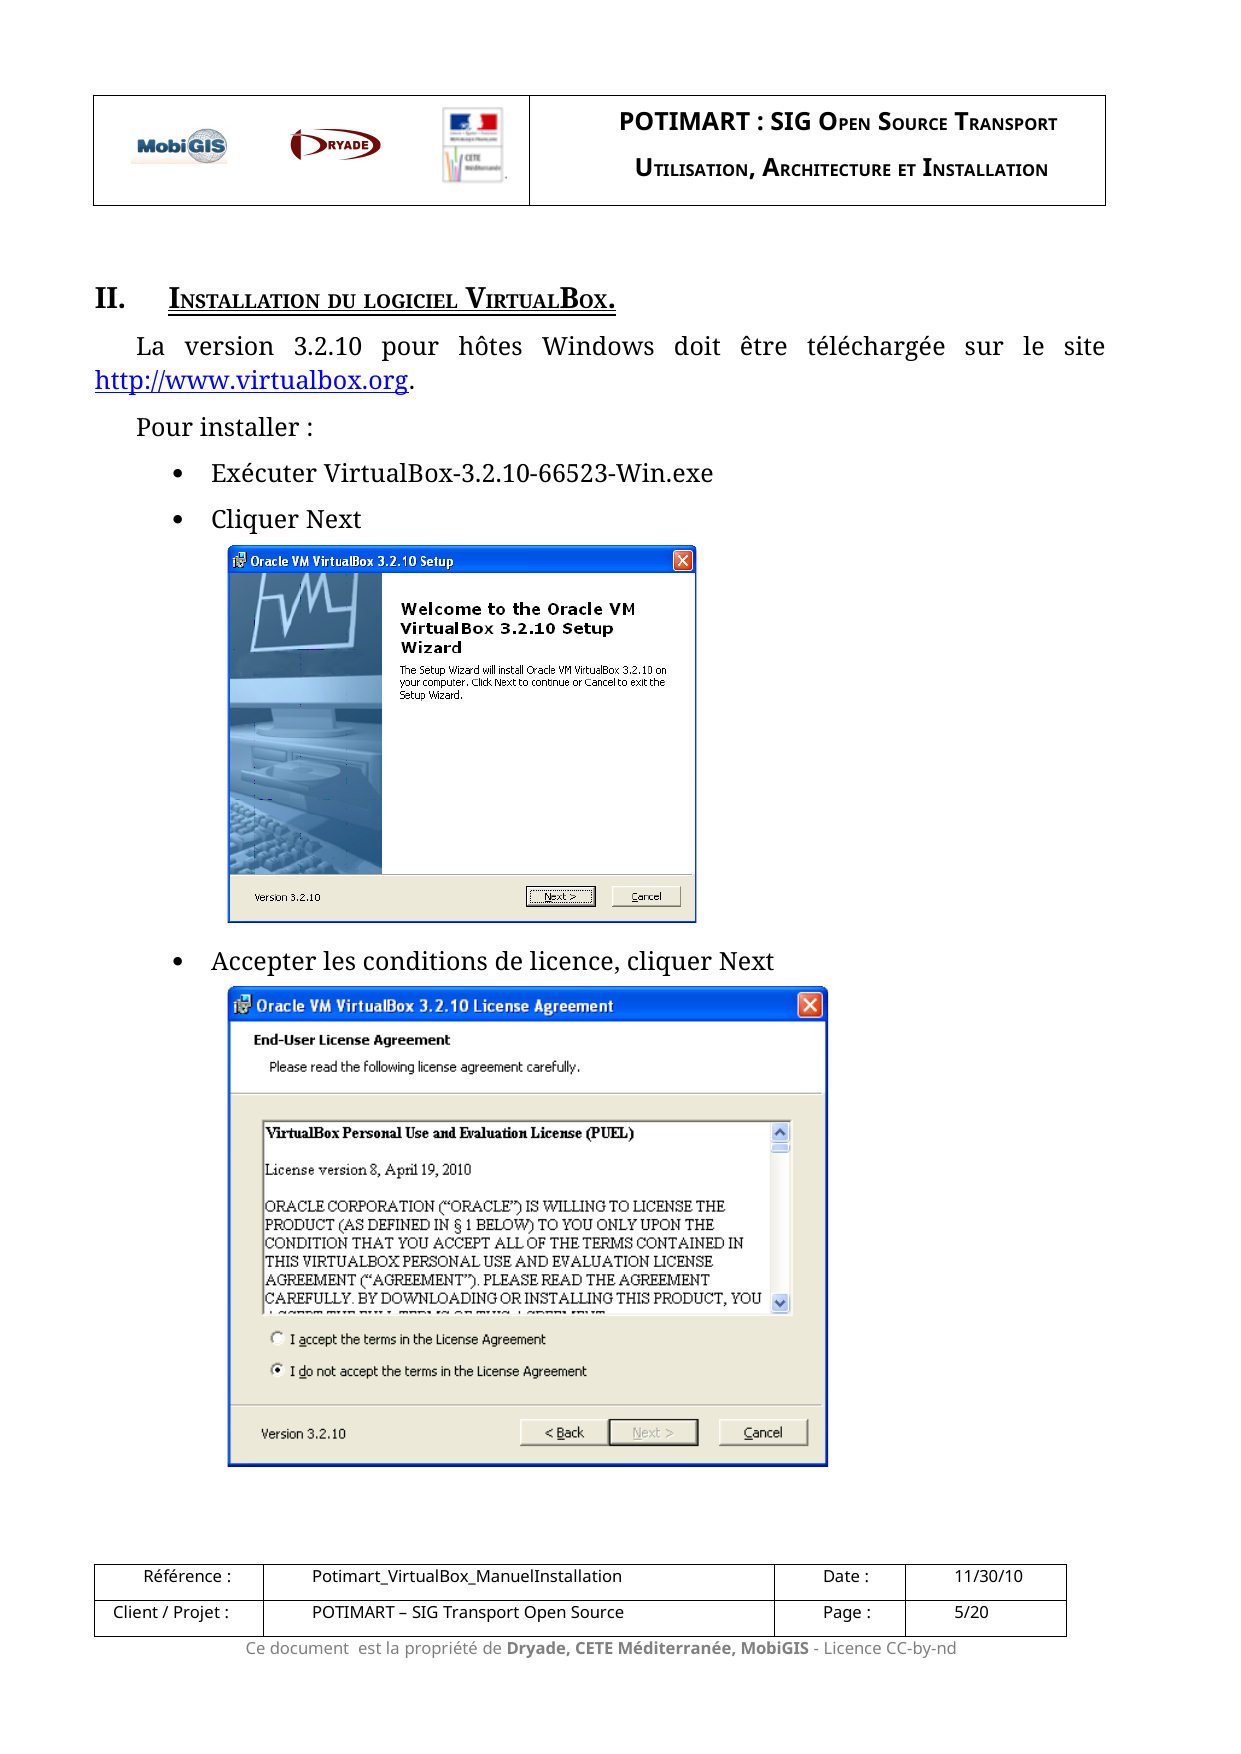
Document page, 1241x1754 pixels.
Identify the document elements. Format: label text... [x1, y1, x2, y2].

text Pour installer : [94, 409, 1107, 443]
subtitle Installation du logiciel VirtualBox. [94, 277, 1107, 317]
list Exécuter VirtualBox-3.2.10-66523-Win.exe [173, 456, 1107, 490]
text La version 3.2.10 pour hôtes Windows doit être téléchargée sur le site http://www.virtualbox.org. [94, 329, 1107, 397]
picture [227, 986, 829, 1467]
picture [289, 129, 381, 160]
picture [227, 545, 697, 923]
list Accepter les conditions de licence, cliquer Next [173, 944, 1107, 1476]
picture [130, 127, 228, 164]
list Cliquer Next [173, 502, 1107, 931]
picture [441, 106, 507, 185]
